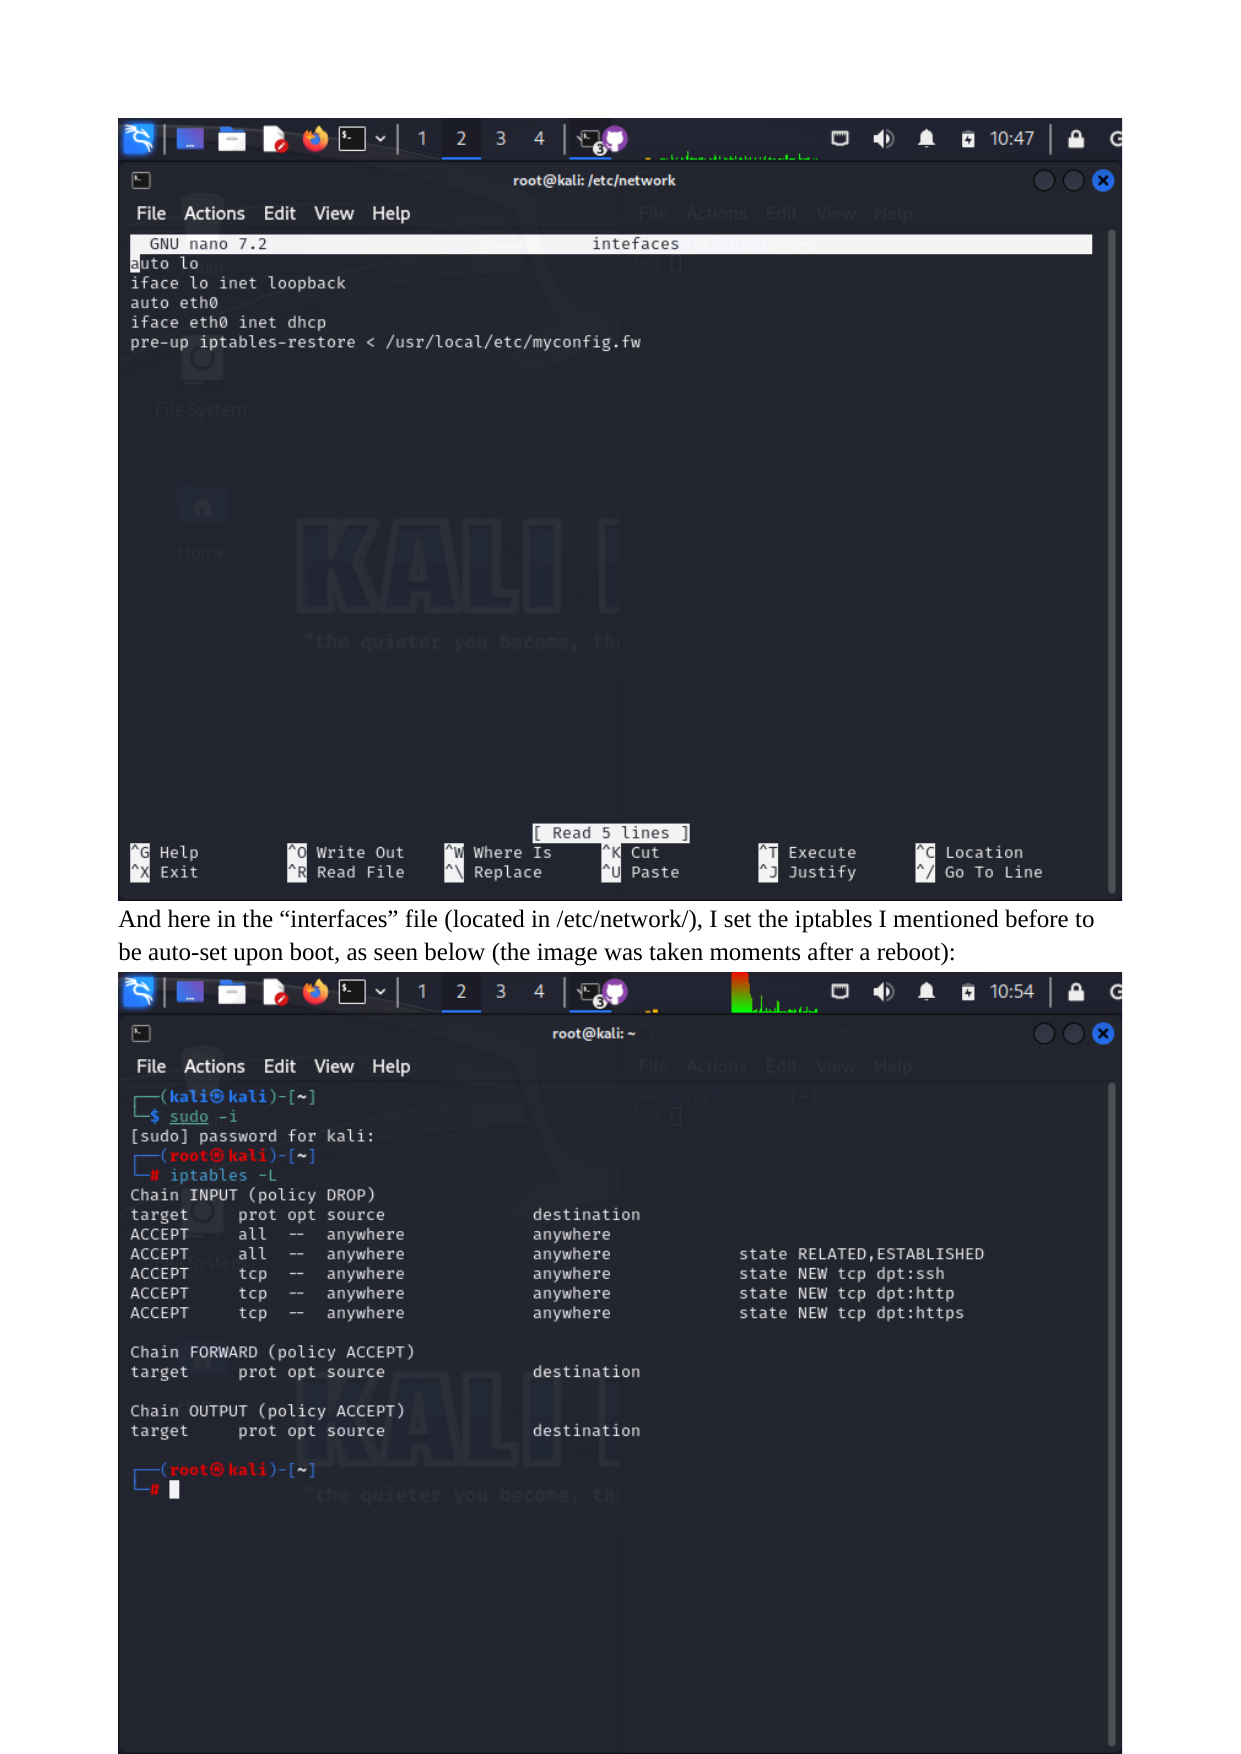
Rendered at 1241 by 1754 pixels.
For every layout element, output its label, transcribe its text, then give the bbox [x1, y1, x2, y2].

text And here in the “interfaces” file (located in /etc/network/), I set the iptables I mentioned before to be auto-set upon boot, as seen below (the image was taken moments after a reboot): [118, 901, 1122, 966]
picture [118, 972, 1123, 1754]
picture [118, 118, 1123, 901]
